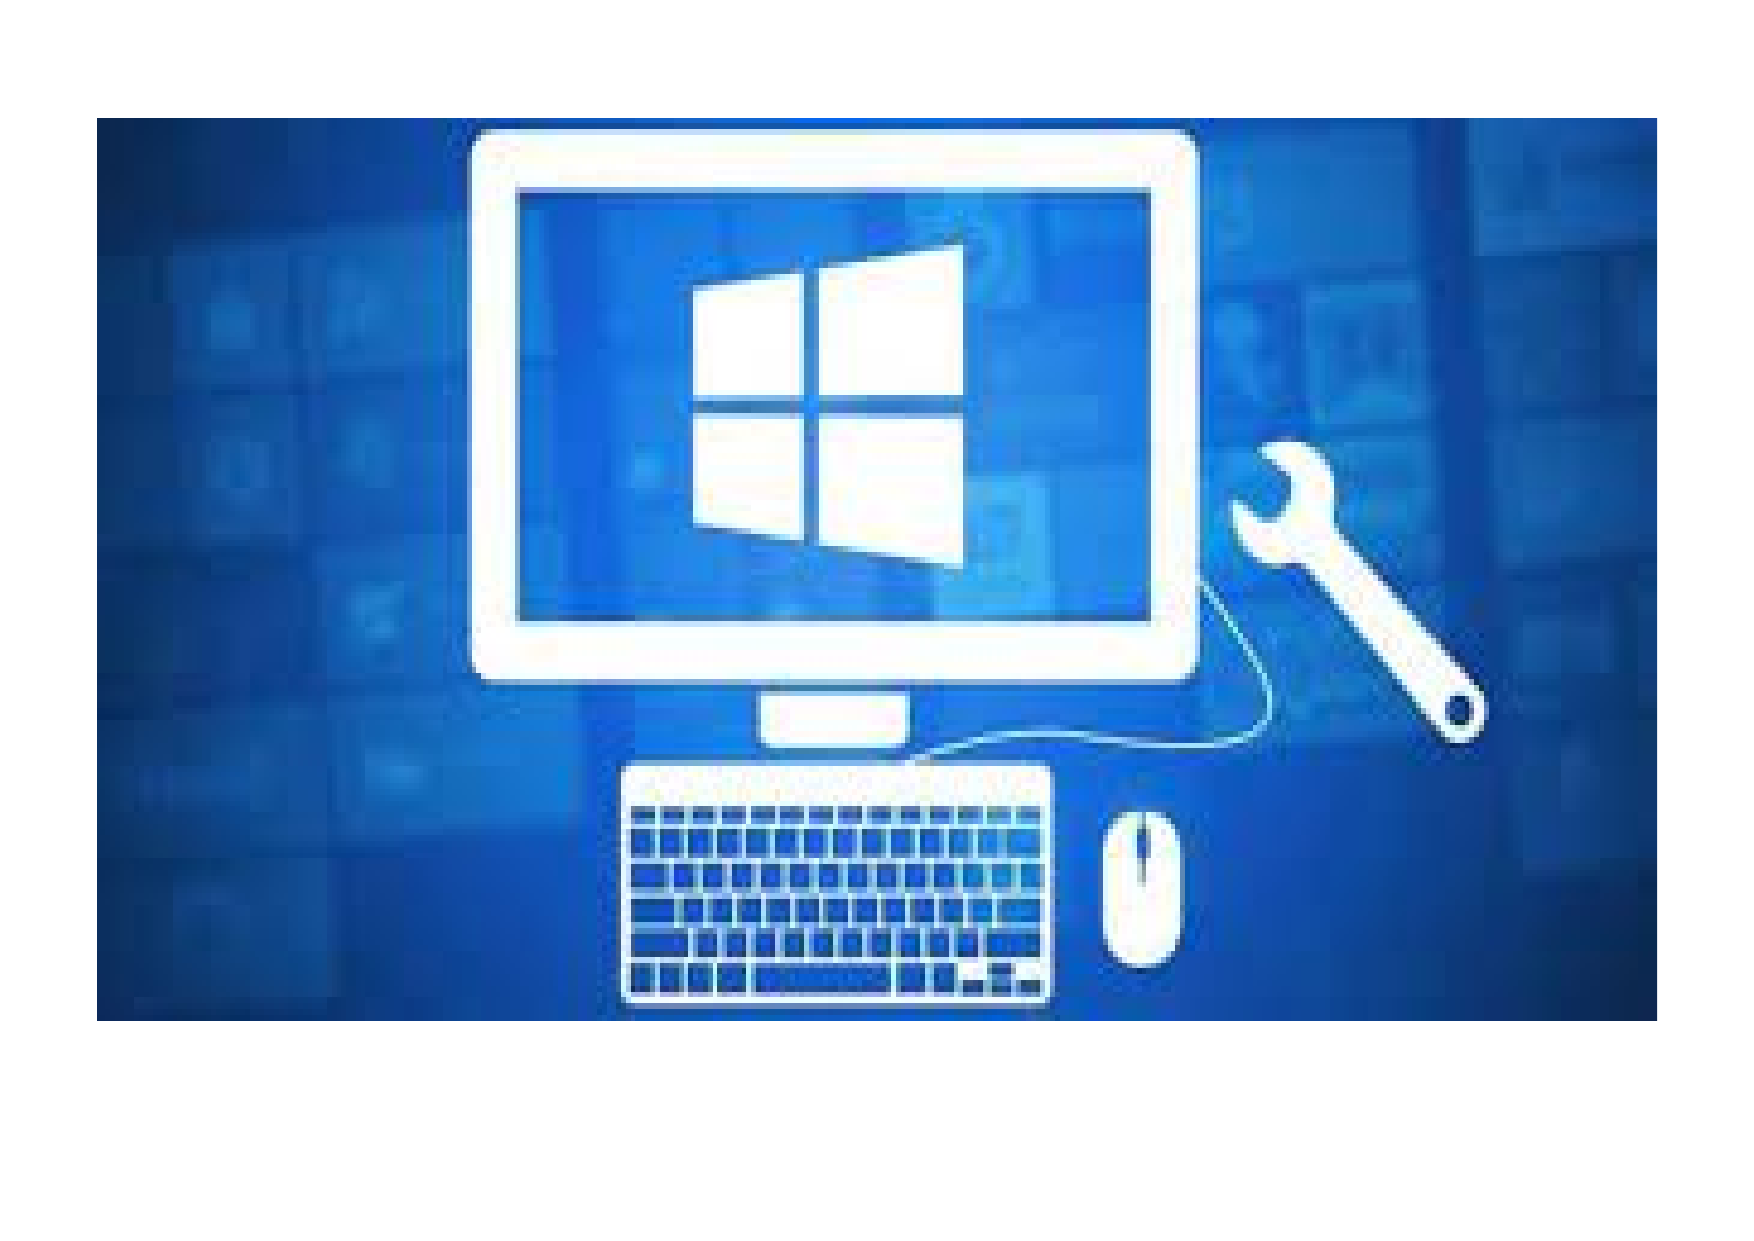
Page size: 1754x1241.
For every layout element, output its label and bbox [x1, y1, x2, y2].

picture [97, 118, 1658, 1021]
